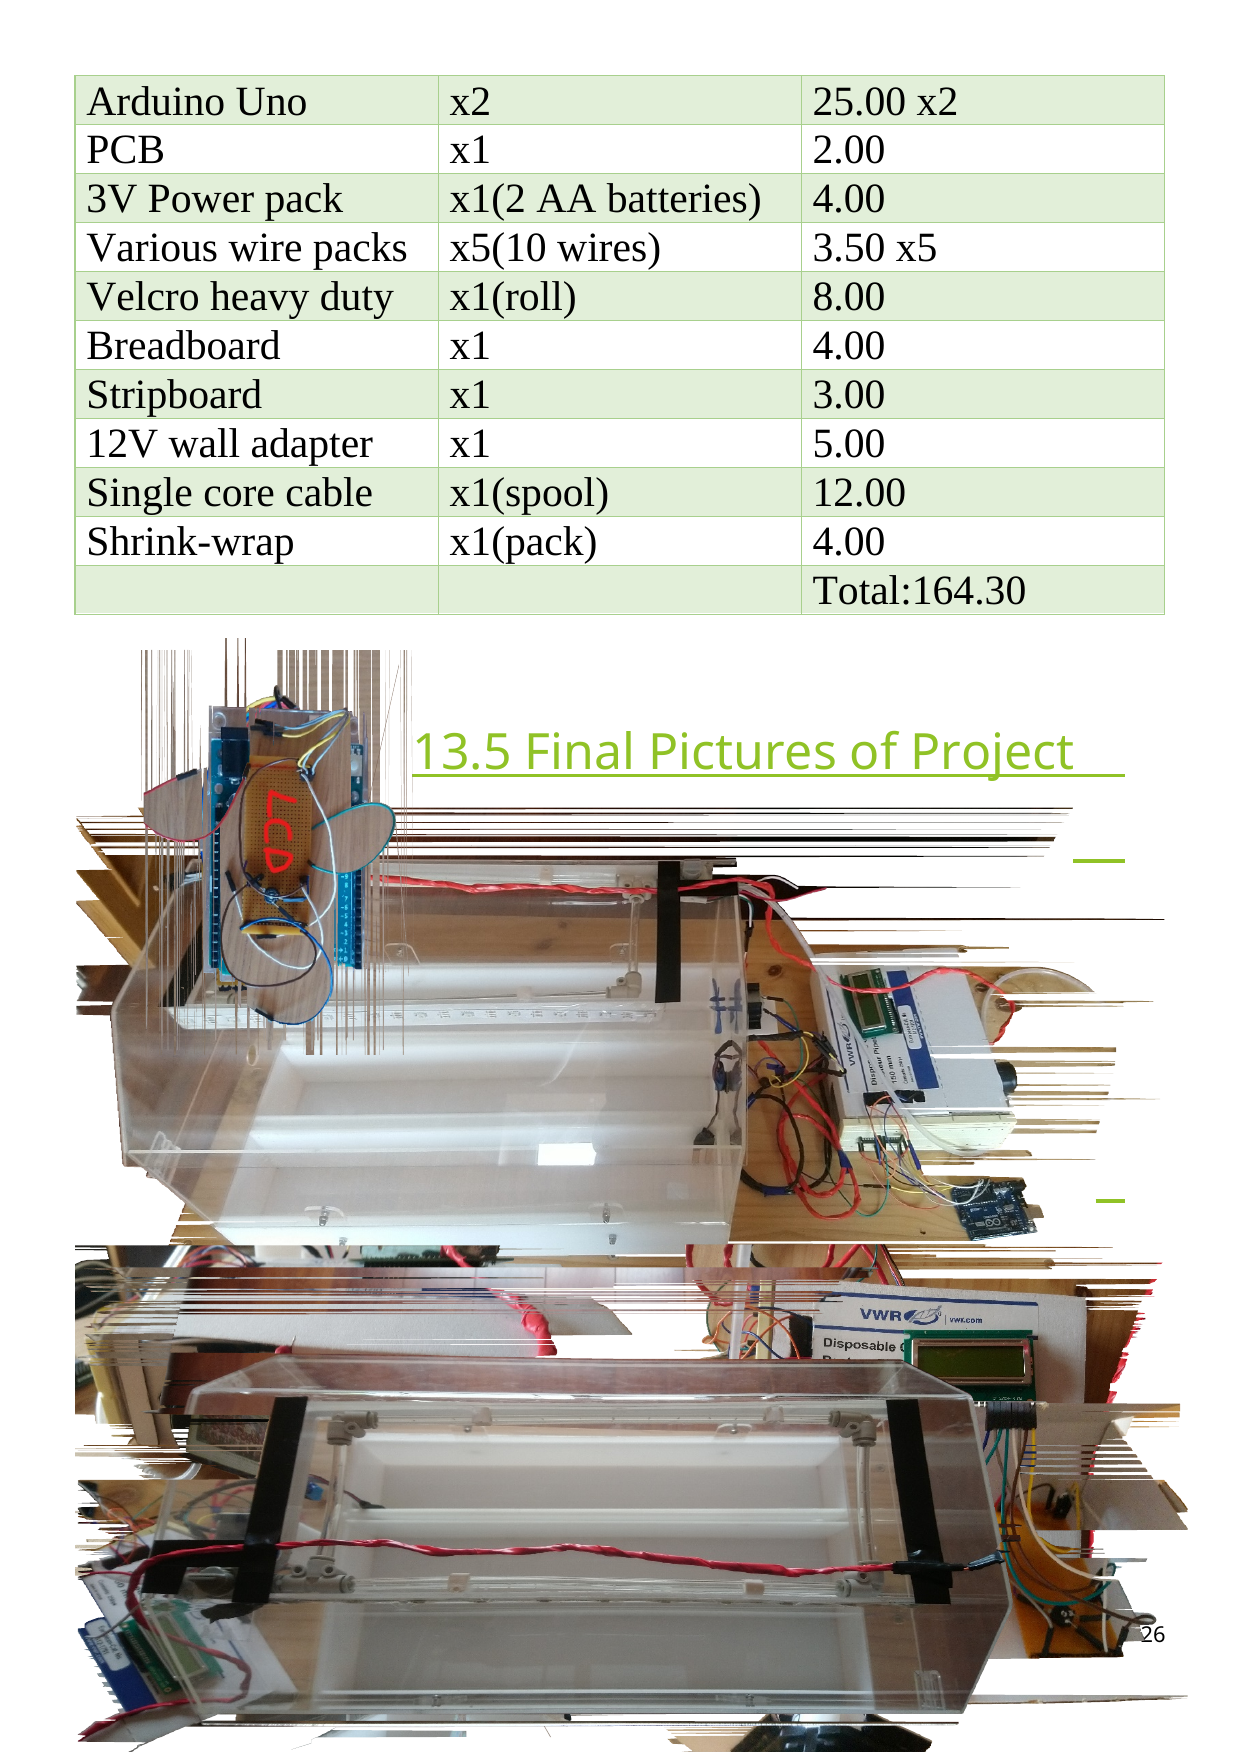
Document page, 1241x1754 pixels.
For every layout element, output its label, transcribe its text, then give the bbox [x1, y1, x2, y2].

table_cell 2.00 [802, 125, 1164, 173]
table_cell 3.50 x5 [802, 223, 1164, 271]
table_cell x1 [439, 419, 801, 467]
table_cell Stripboard [76, 370, 438, 418]
table_cell x1(spool) [439, 468, 801, 516]
table_cell Total:164.30 [802, 566, 1164, 613]
table_cell x1(2 AA batteries) [439, 174, 801, 222]
table_cell x1 [439, 370, 801, 418]
table_cell Single core cable [76, 468, 438, 516]
table_cell 12V wall adapter [76, 419, 438, 467]
text [389, 716, 401, 807]
table_cell x1(pack) [439, 517, 801, 564]
text [75, 716, 184, 1210]
table_cell [76, 566, 438, 613]
table_cell x1 [439, 321, 801, 369]
table_cell PCB [76, 125, 438, 173]
table_cell [439, 566, 801, 613]
text [192, 716, 208, 785]
table_cell x1 [439, 125, 801, 173]
table_cell 12.00 [802, 468, 1164, 516]
table_cell Shrink-wrap [76, 517, 438, 564]
table_cell 25.00 x2 [802, 76, 1164, 124]
table_cell 4.00 [802, 517, 1164, 564]
table_cell 4.00 [802, 321, 1164, 369]
table_cell 8.00 [802, 272, 1164, 320]
table_cell x1(roll) [439, 272, 801, 320]
table_cell x2 [439, 76, 801, 124]
table_cell Various wire packs [76, 223, 438, 271]
table_cell 3.00 [802, 370, 1164, 418]
table_cell 5.00 [802, 419, 1164, 467]
text 13.5 Final Pictures of Project [412, 716, 1165, 919]
table_cell 3V Power pack [76, 174, 438, 222]
table_cell Velcro heavy duty [76, 272, 438, 320]
table_cell 4.00 [802, 174, 1164, 222]
text [794, 920, 1165, 1210]
table_cell x5(10 wires) [439, 223, 801, 271]
table_cell Arduino Uno [76, 76, 438, 124]
table_cell Breadboard [76, 321, 438, 369]
